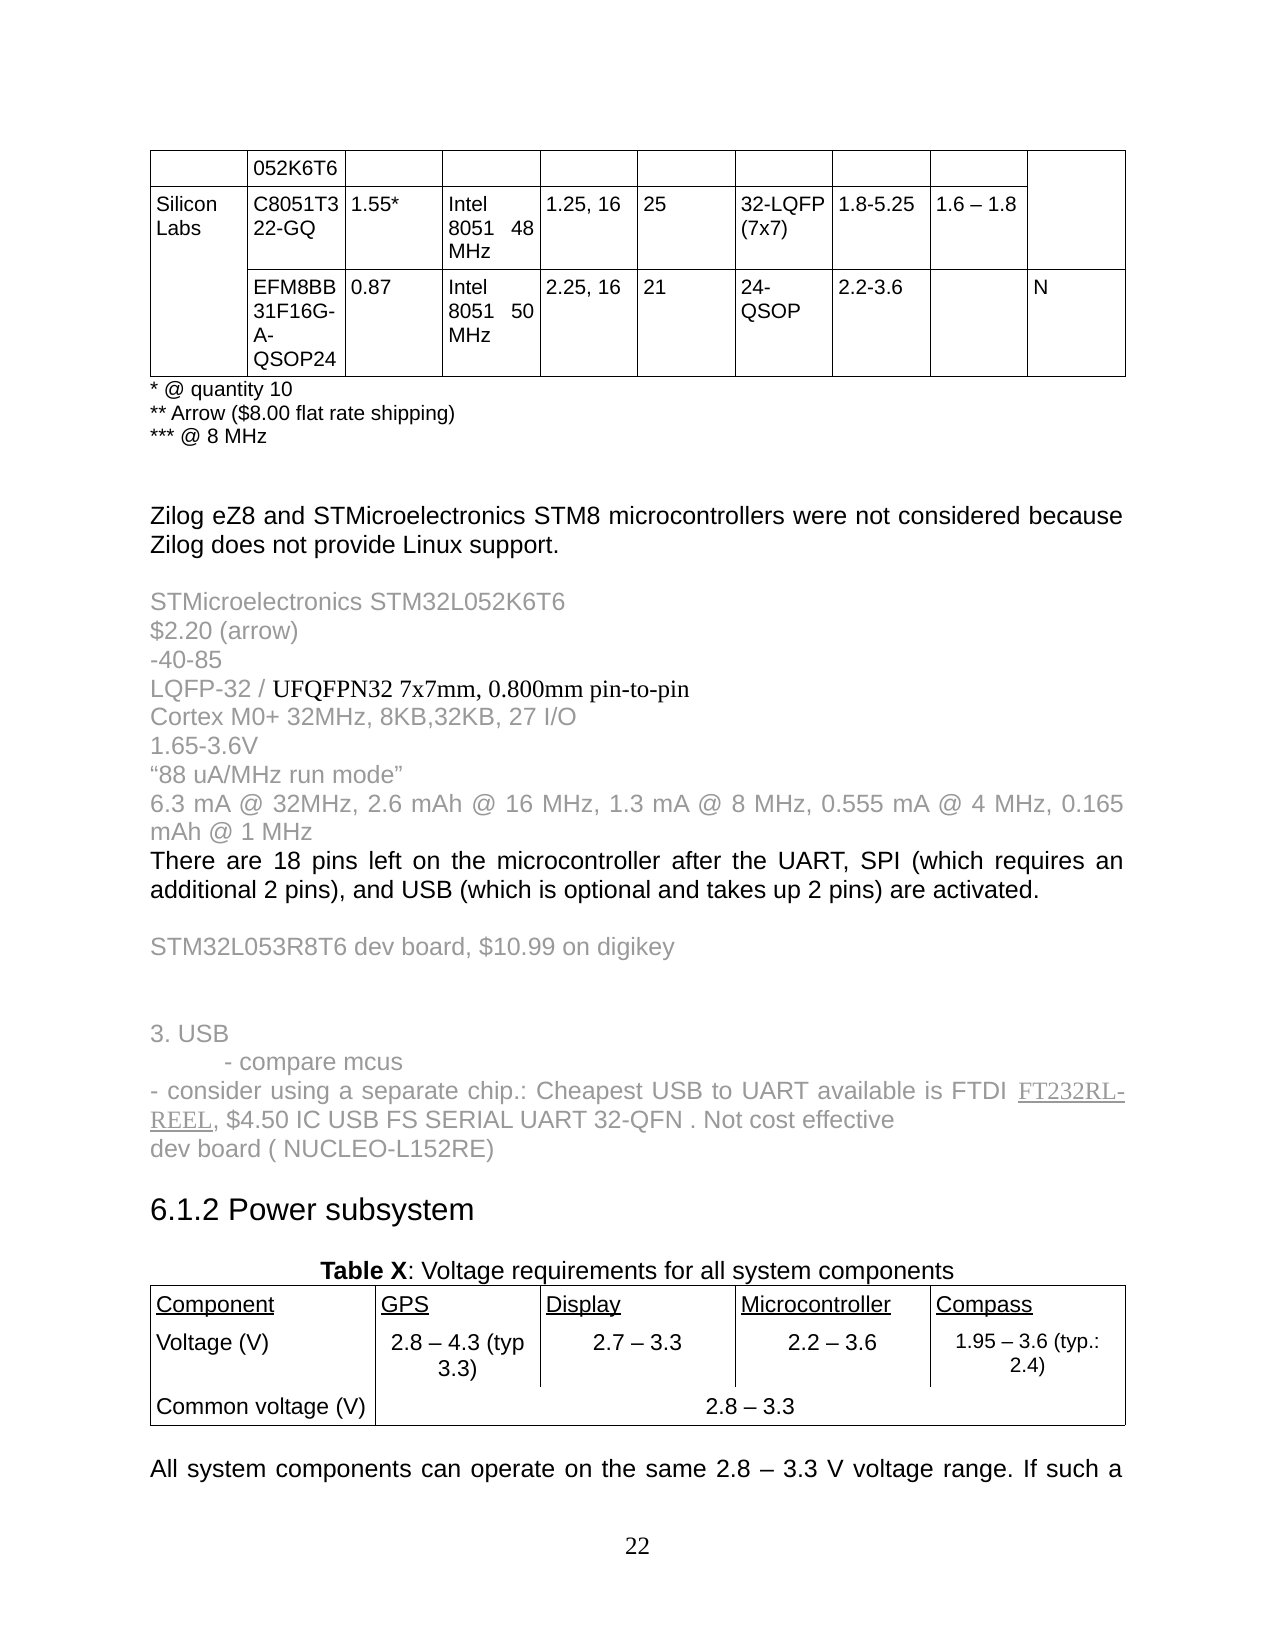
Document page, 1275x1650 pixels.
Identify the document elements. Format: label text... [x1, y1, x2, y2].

table_cell 1.6 – 1.8 [931, 187, 1027, 269]
table_cell EFM8BB31F16G-A-QSOP24 [248, 270, 345, 376]
table_cell [833, 151, 930, 186]
text Cortex M0+ 32MHz, 8KB,32KB, 27 I/O [150, 702, 1125, 731]
text STM32L053R8T6 dev board, $10.99 on digikey [150, 932, 1125, 961]
table_cell [151, 151, 247, 186]
table_cell [638, 151, 735, 186]
table_cell [736, 151, 832, 186]
text LQFP-32 / UFQFPN32 7x7mm, 0.800mm pin-to-pin [150, 673, 1125, 702]
table_cell Common voltage (V) [151, 1387, 375, 1425]
table_cell Intel 8051 50 MHz [443, 270, 540, 376]
table_cell 1.25, 16 [541, 187, 637, 269]
table_header Microcontroller [736, 1286, 930, 1323]
table_cell 25 [638, 187, 735, 269]
table_cell [931, 270, 1027, 376]
table_cell 2.8 – 4.3 (typ 3.3) [376, 1323, 540, 1387]
table_cell [541, 151, 637, 186]
table_cell Silicon Labs [151, 187, 247, 376]
text * @ quantity 10 [150, 377, 1125, 400]
table_cell Intel 8051 48 MHz [443, 187, 540, 269]
table_cell 052K6T6 [248, 151, 345, 186]
table_header Display [541, 1286, 735, 1323]
table_cell [1028, 151, 1125, 269]
text $2.20 (arrow) [150, 616, 1125, 645]
text Table X: Voltage requirements for all system components [150, 1256, 1125, 1285]
text -40-85 [150, 645, 1125, 673]
text 3. USB [150, 1019, 1125, 1047]
text All system components can operate on the same 2.8 – 3.3 V voltage range. If such a [150, 1453, 1125, 1482]
table_cell N [1028, 270, 1125, 376]
table_cell 2.8 – 3.3 [376, 1387, 1125, 1425]
text - consider using a separate chip.: Cheapest USB to UART available is FTDI FT232RL-REEL, $4.50 IC USB FS SERIAL UART 32-QFN . Not cost effective [150, 1076, 1125, 1134]
text STMicroelectronics STM32L052K6T6 [150, 587, 1125, 616]
table_header Component [151, 1286, 375, 1323]
table_cell 32-LQFP (7x7) [736, 187, 832, 269]
text There are 18 pins left on the microcontroller after the UART, SPI (which requires an additional 2 pins), and USB (which is optional and takes up 2 pins) are activated. [150, 846, 1125, 904]
text *** @ 8 MHz [150, 424, 1125, 448]
table_cell [346, 151, 442, 186]
text - compare mcus [150, 1047, 1125, 1076]
table_cell 2.25, 16 [541, 270, 637, 376]
table_header GPS [376, 1286, 540, 1323]
table_cell 1.8-5.25 [833, 187, 930, 269]
text Zilog eZ8 and STMicroelectronics STM8 microcontrollers were not considered because Zilog does not provide Linux support. [150, 501, 1125, 558]
table_cell 24-QSOP [736, 270, 832, 376]
text 6.3 mA @ 32MHz, 2.6 mAh @ 16 MHz, 1.3 mA @ 8 MHz, 0.555 mA @ 4 MHz, 0.165 mAh @ 1 MHz [150, 789, 1125, 846]
table_cell 21 [638, 270, 735, 376]
table_cell 2.2 – 3.6 [736, 1323, 930, 1387]
text dev board ( NUCLEO-L152RE) [150, 1134, 1125, 1163]
table_cell [931, 151, 1027, 186]
table_cell 1.55* [346, 187, 442, 269]
text 6.1.2 Power subsystem [150, 1191, 1125, 1227]
text ** Arrow ($8.00 flat rate shipping) [150, 400, 1125, 424]
table_header Compass [931, 1286, 1125, 1323]
table_cell 1.95 – 3.6 (typ.: 2.4) [931, 1323, 1125, 1387]
text 1.65-3.6V [150, 731, 1125, 760]
table_cell [443, 151, 540, 186]
table_cell 2.7 – 3.3 [541, 1323, 735, 1387]
table_cell Voltage (V) [151, 1323, 375, 1387]
table_cell C8051T322-GQ [248, 187, 345, 269]
text “88 uA/MHz run mode” [150, 760, 1125, 789]
table_cell 0.87 [346, 270, 442, 376]
table_cell 2.2-3.6 [833, 270, 930, 376]
